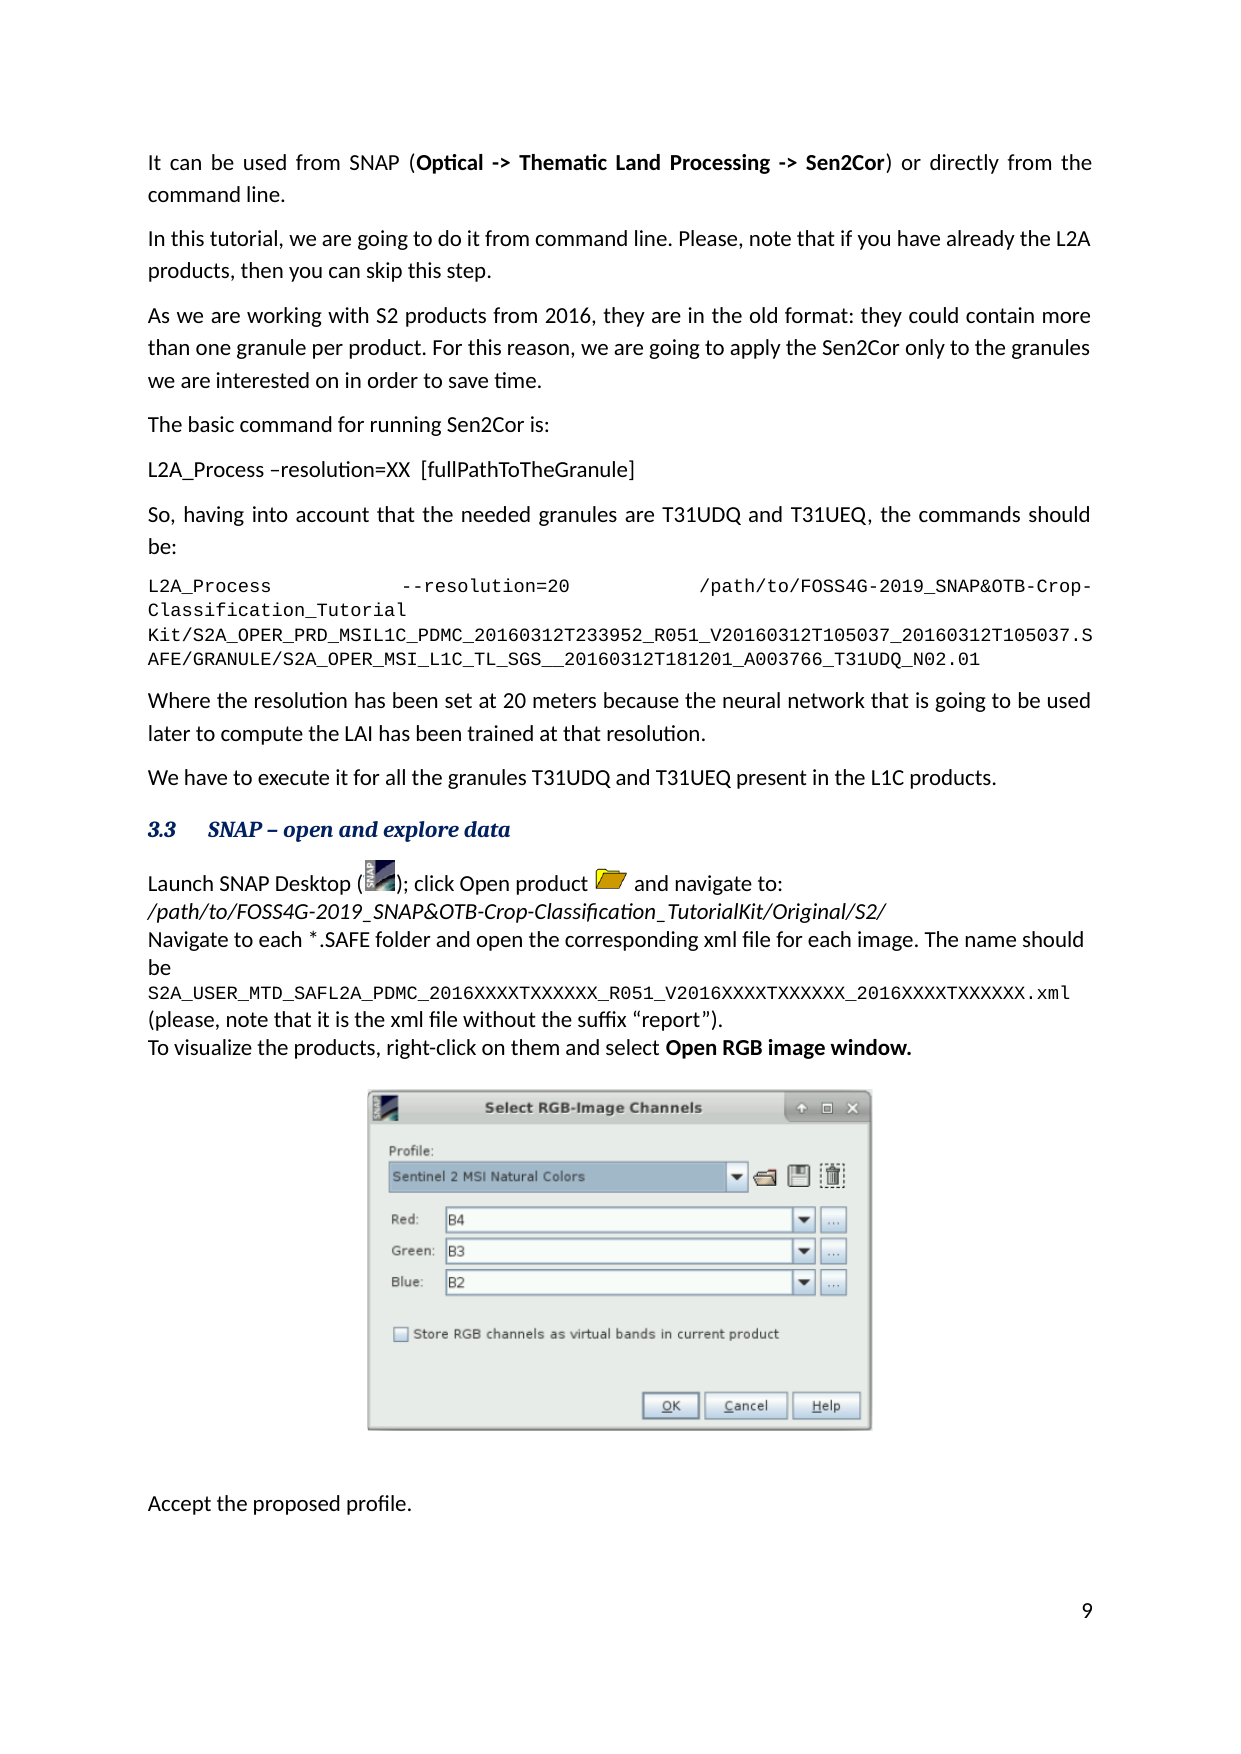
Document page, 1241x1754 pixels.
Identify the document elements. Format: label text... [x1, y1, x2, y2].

text Accept the proposed profile. [148, 1489, 1093, 1517]
text As we are working with S2 products from 2016, they are in the old format: they could contain more than one granule per product. For this reason, we are going to apply the Sen2Cor only to the granules we are interested on in order to save time. [148, 301, 1093, 394]
text To visualize the products, right-click on them and select Open RGB image window. [148, 1033, 1093, 1061]
text In this tutorial, we are going to do it from command line. Please, note that if you have already the L2A products, then you can skip this step. [148, 224, 1093, 285]
text /path/to/FOSS4G-2019_SNAP&OTB-Crop-Classification_TutorialKit/Original/S2/ [148, 897, 1093, 926]
text Navigate to each *.SAFE folder and open the corresponding xml file for each image. The name should be S2A_USER_MTD_SAFL2A_PDMC_2016XXXXTXXXXXX_R051_V2016XXXXTXXXXXX_2016XXXXTXXXXXX.xml (please, note that it is the xml file without the suffix “report”). [148, 926, 1093, 1033]
text L2A_Process --resolution=20 /path/to/FOSS4G-2019_SNAP&OTB-Crop-Classification_Tutorial Kit/S2A_OPER_PRD_MSIL1C_PDMC_20160312T233952_R051_V20160312T105037_20160312T105037.SAFE/GRANULE/S2A_OPER_MSI_L1C_TL_SGS__20160312T181201_A003766_T31UDQ_N02.01 [148, 577, 1093, 671]
text It can be used from SNAP (Optical -> Thematic Land Processing -> Sen2Cor) or directly from the command line. [148, 148, 1093, 208]
text We have to execute it for all the granules T31UDQ and T31UEQ present in the L1C products. [148, 763, 1093, 792]
text Launch SNAP Desktop (); click Open product and navigate to: [148, 859, 1093, 897]
picture [363, 859, 396, 892]
text L2A_Process –resolution=XX [fullPathToTheGranule] [148, 455, 1093, 483]
picture [593, 866, 629, 891]
subtitle SNAP – open and explore data [148, 817, 1093, 843]
text Where the resolution has been set at 20 meters because the neural network that is going to be used later to compute the LAI has been trained at that resolution. [148, 687, 1093, 747]
text So, having into account that the needed granules are T31UDQ and T31UEQ, the commands should be: [148, 500, 1093, 560]
picture [367, 1089, 873, 1431]
text The basic command for running Sen2Cor is: [148, 410, 1093, 438]
